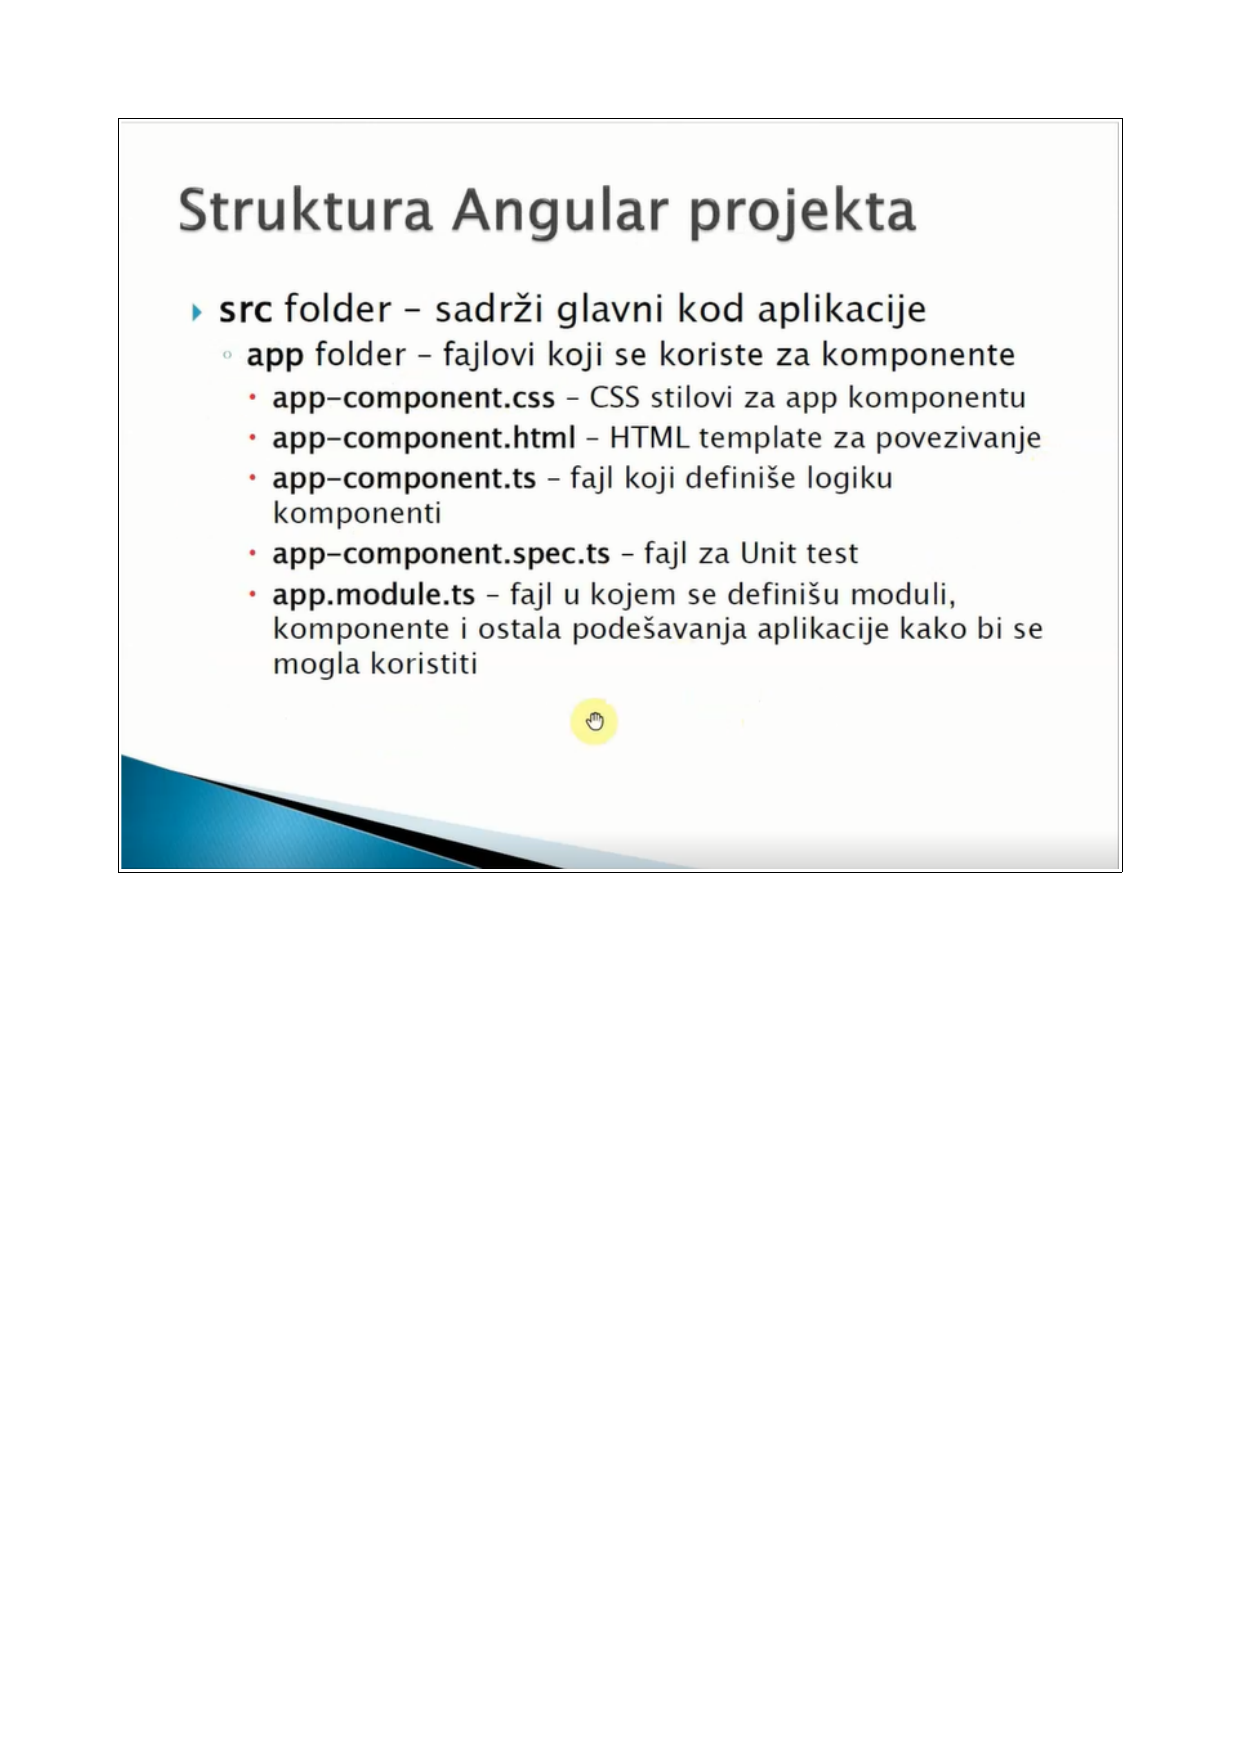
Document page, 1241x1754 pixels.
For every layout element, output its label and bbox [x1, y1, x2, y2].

picture [121, 121, 1119, 869]
